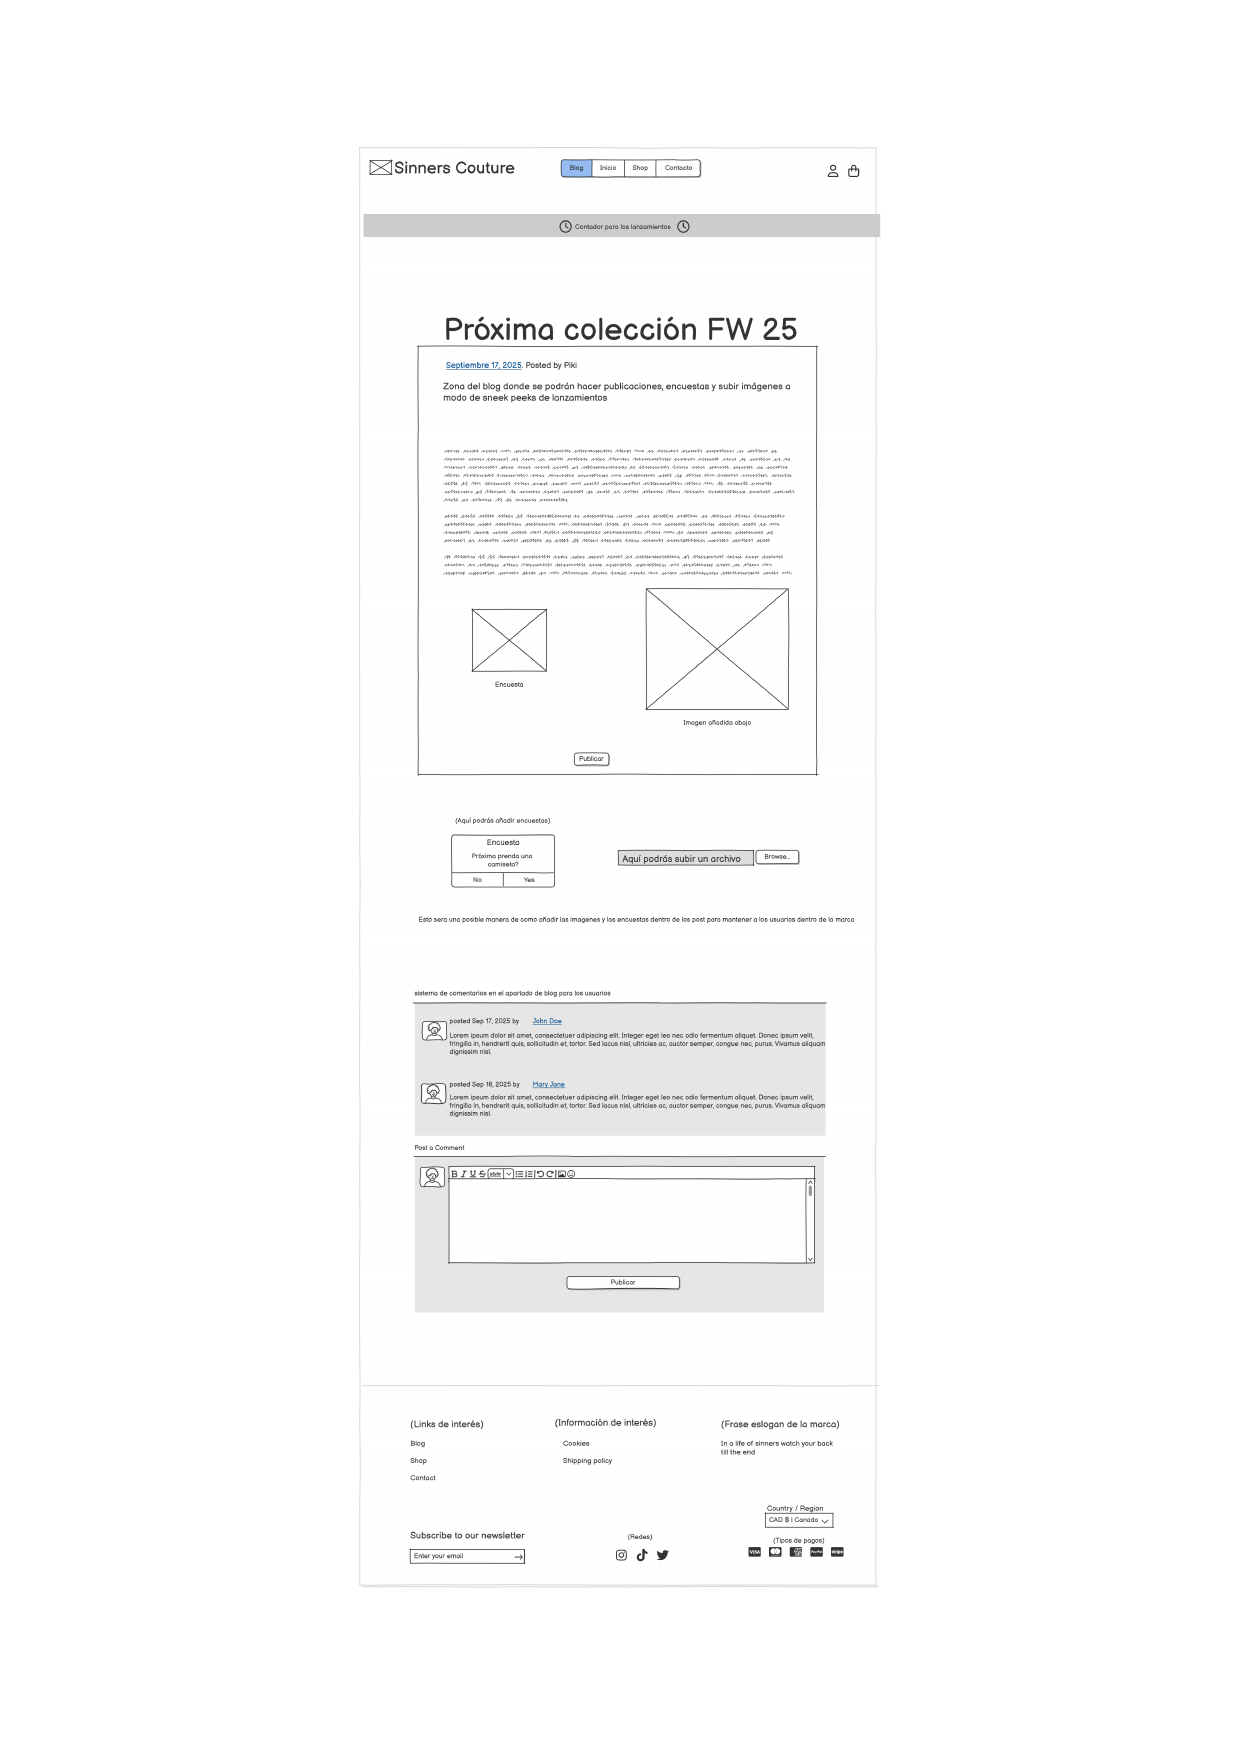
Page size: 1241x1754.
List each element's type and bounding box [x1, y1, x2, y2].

picture [358, 146, 882, 1591]
